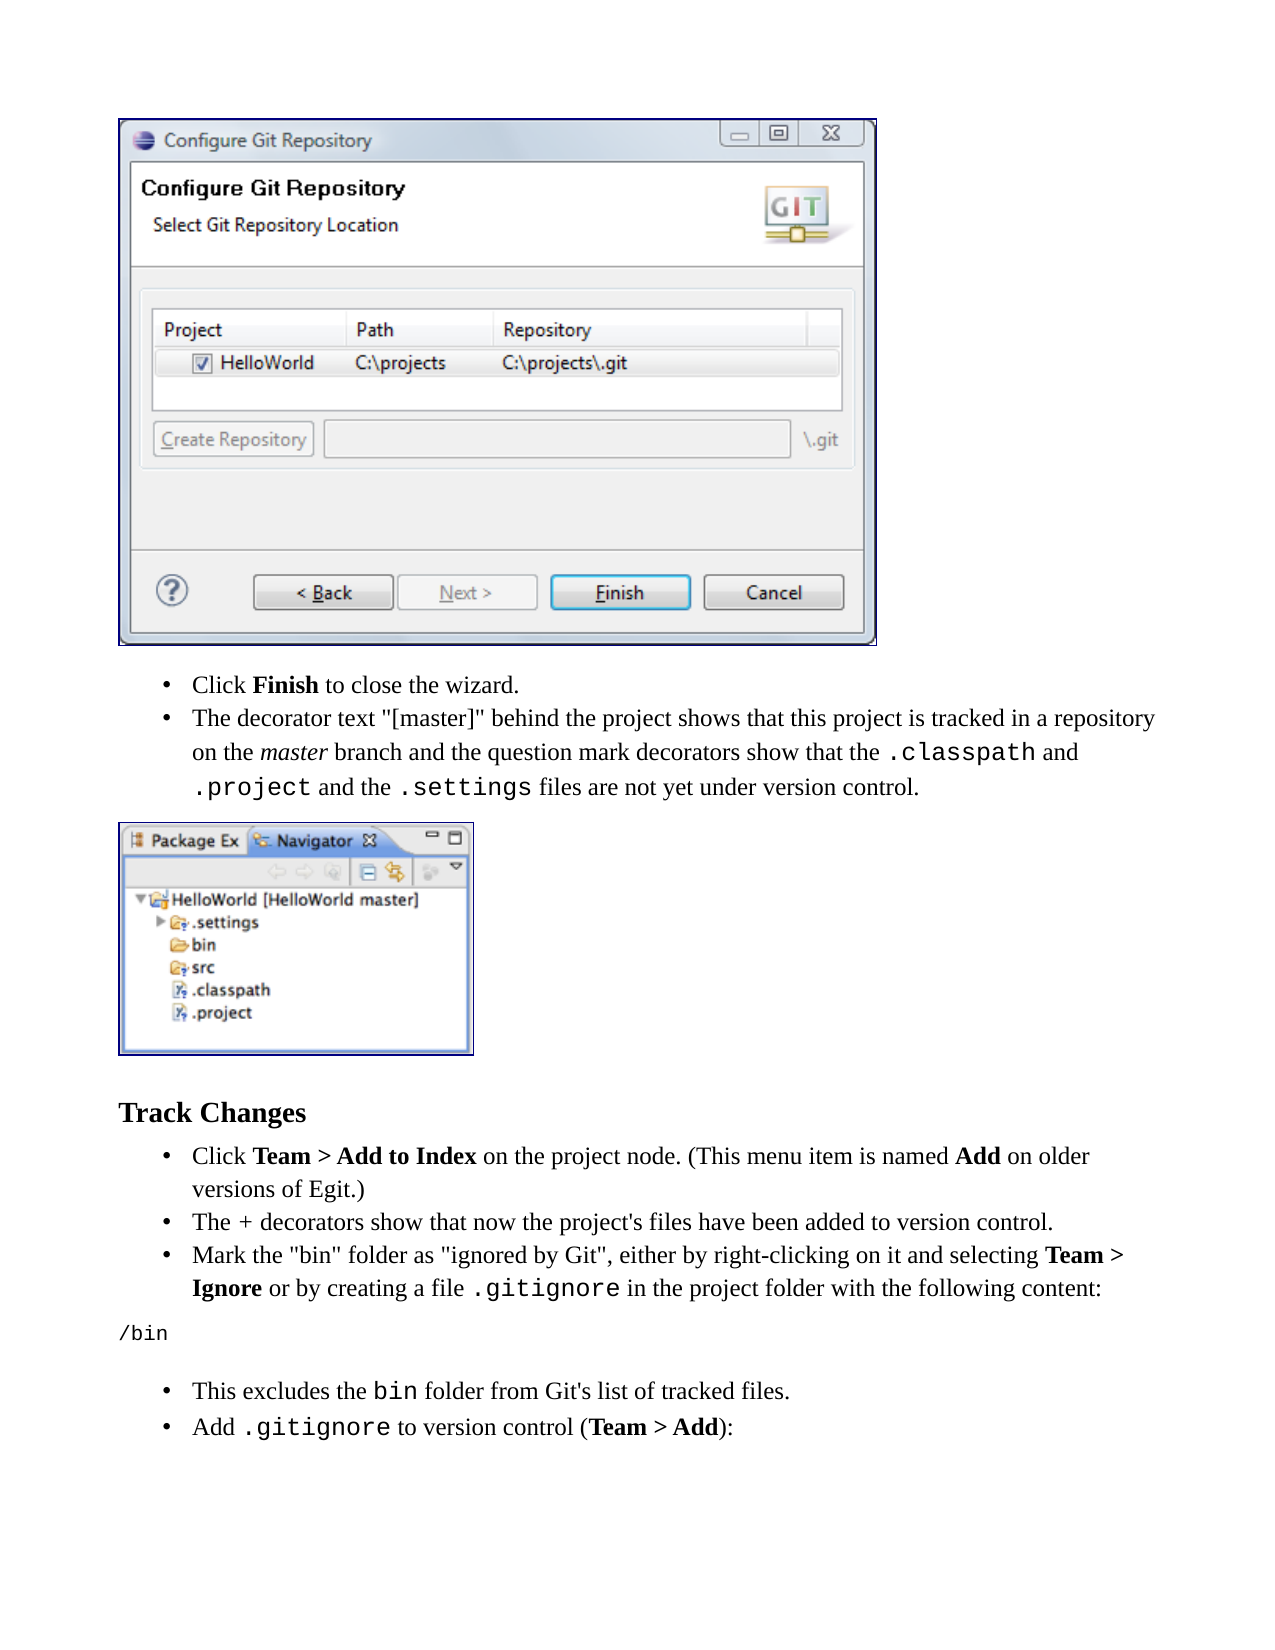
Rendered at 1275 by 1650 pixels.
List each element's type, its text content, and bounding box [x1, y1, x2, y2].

list Click Team > Add to Index on the project node. (This menu item is named Add on older versions of Egit.) [162, 1141, 1157, 1203]
text /bin [118, 1323, 1157, 1347]
picture [120, 823, 473, 1054]
subtitle Track Changes [118, 1095, 1157, 1128]
list Mark the "bin" folder as "ignored by Git", either by right-clicking on it and selecting Team > Ignore or by creating a file .gitignore in the project folder with the following content: [162, 1240, 1157, 1304]
list The decorator text "[master]" behind the project shows that this project is tracked in a repository on the master branch and the question mark decorators show that the .classpath and .project and the .settings files are not yet under version control. [162, 703, 1157, 802]
list Click Finish to close the wizard. [162, 671, 1157, 699]
list Add .gitignore to version control (Team > Add): [162, 1412, 1157, 1442]
list This excludes the bin folder from Git's list of tracked files. [162, 1376, 1157, 1407]
list The + decorators show that now the project's files have been added to version control. [162, 1207, 1157, 1236]
picture [120, 120, 876, 645]
